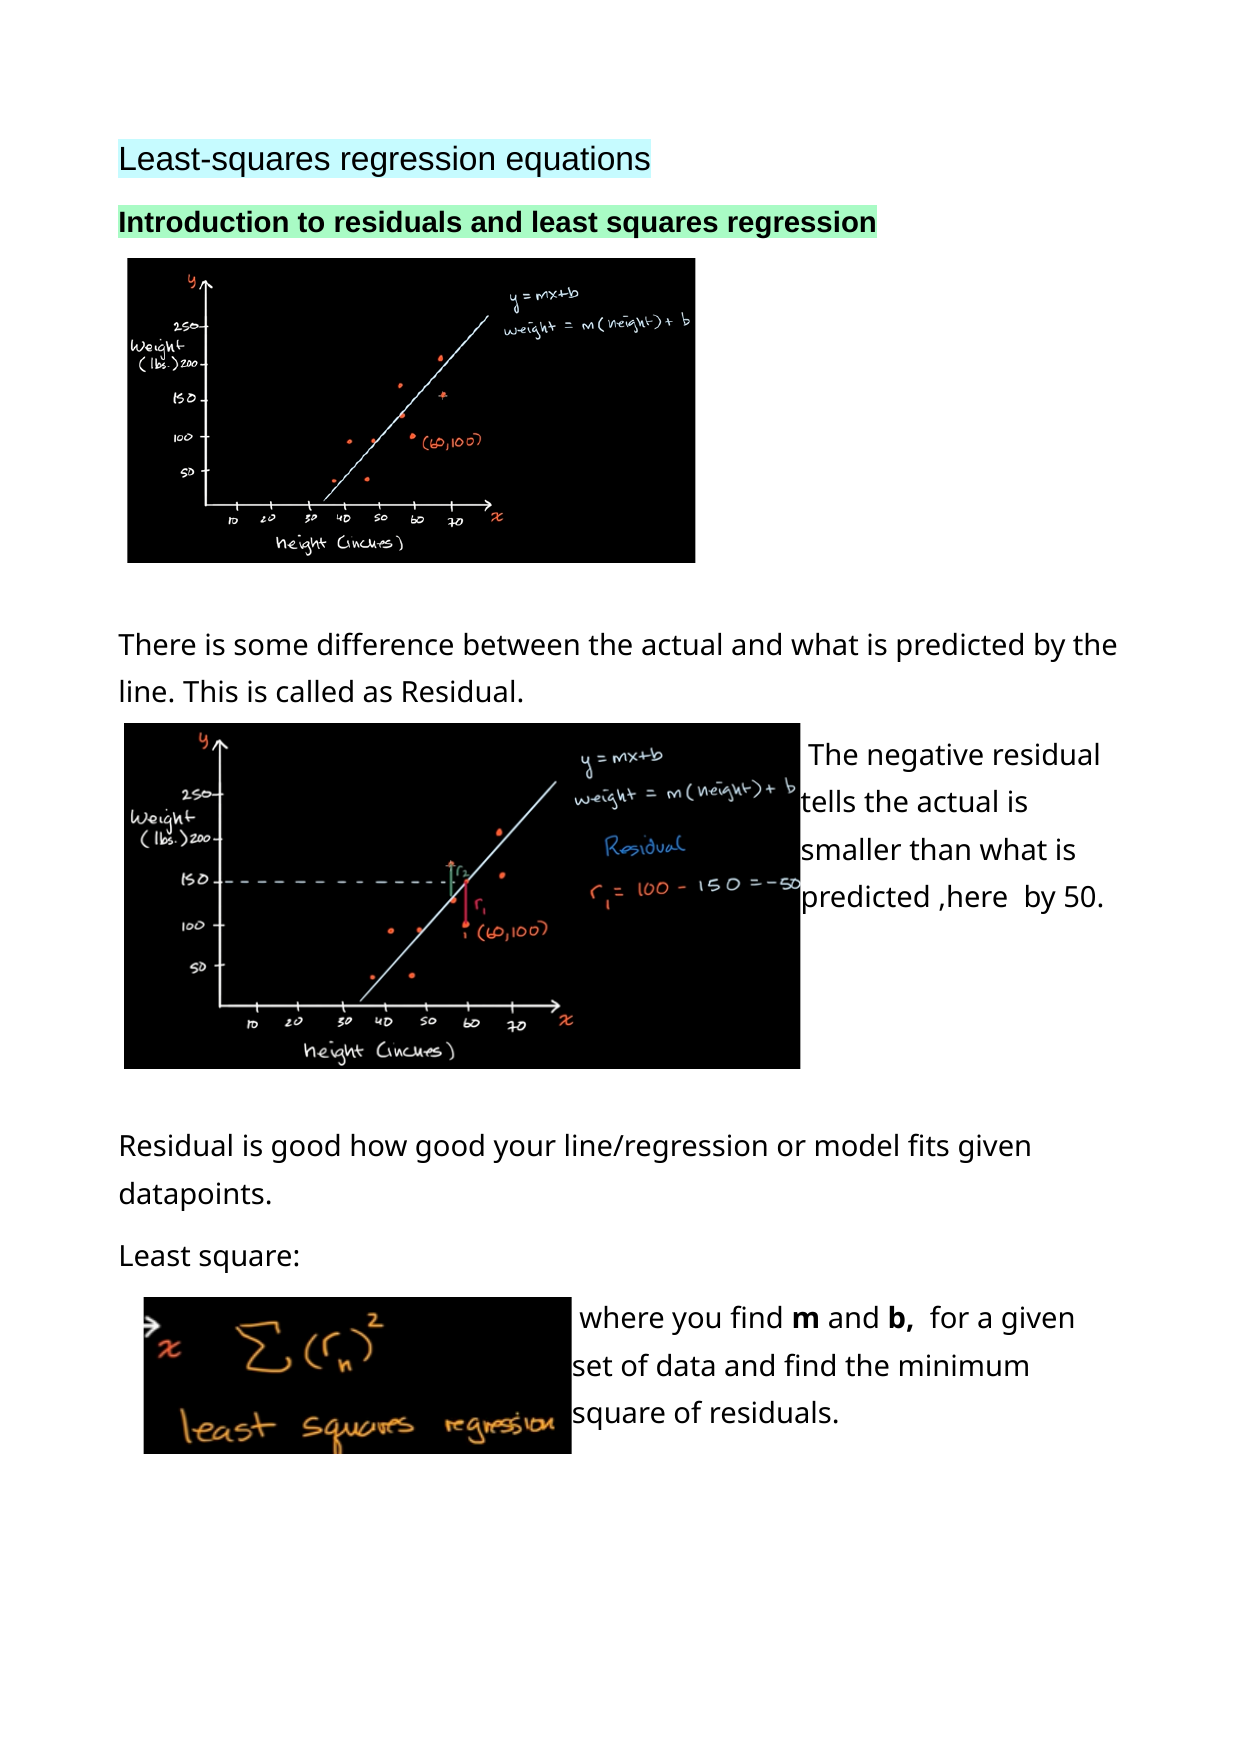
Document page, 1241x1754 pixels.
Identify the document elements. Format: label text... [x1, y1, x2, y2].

text Residual is good how good your line/regression or model fits given datapoints. [118, 1125, 1122, 1213]
text There is some difference between the actual and what is predicted by the line. This is called as Residual. [118, 624, 1122, 711]
text where you find m and b, for a given set of data and find the minimum square of residuals. [572, 1297, 1122, 1432]
subtitle Introduction to residuals and least squares regression [877, 205, 1122, 238]
picture [127, 258, 696, 563]
subtitle Least-squares regression equations [651, 139, 1122, 178]
text The negative residual tells the actual is smaller than what is predicted ,here by 50. [801, 734, 1122, 916]
picture [143, 1297, 572, 1454]
text Least square: [118, 1235, 1122, 1275]
text [118, 1297, 143, 1432]
picture [124, 723, 801, 1069]
